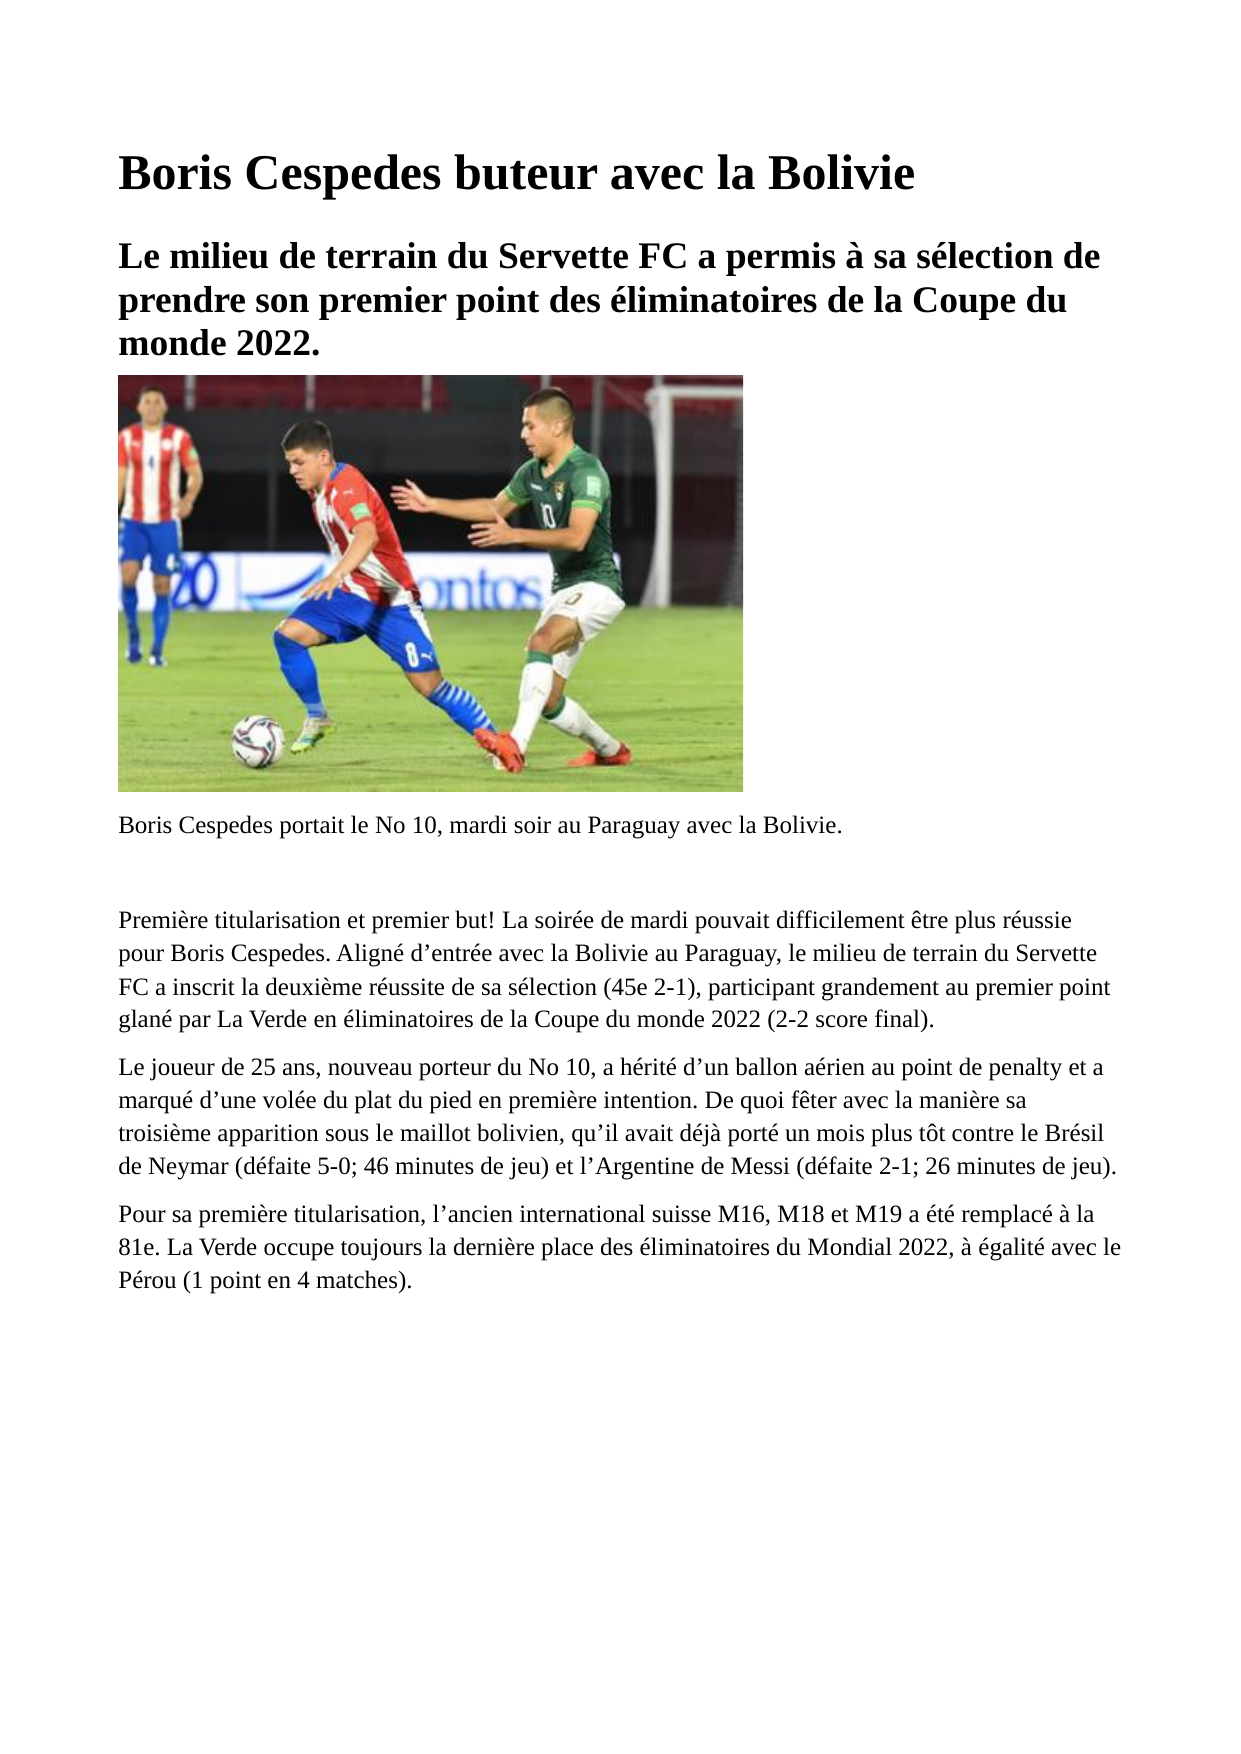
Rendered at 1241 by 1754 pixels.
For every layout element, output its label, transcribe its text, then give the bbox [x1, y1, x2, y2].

text Pour sa première titularisation, l’ancien international suisse M16, M18 et M19 a été remplacé à la 81e. La Verde occupe toujours la dernière place des éliminatoires du Mondial 2022, à égalité avec le Pérou (1 point en 4 matches). [118, 1199, 1122, 1294]
text Première titularisation et premier but! La soirée de mardi pouvait difficilement être plus réussie pour Boris Cespedes. Aligné d’entrée avec la Bolivie au Paraguay, le milieu de terrain du Servette FC a inscrit la deuxième réussite de sa sélection (45e 2-1), participant grandement au premier point glané par La Verde en éliminatoires de la Coupe du monde 2022 (2-2 score final). [118, 906, 1122, 1033]
text Boris Cespedes portait le No 10, mardi soir au Paraguay avec la Bolivie. [118, 810, 1122, 839]
subtitle Boris Cespedes buteur avec la Bolivie [118, 143, 1122, 201]
subtitle Le milieu de terrain du Servette FC a permis à sa sélection de prendre son premier point des éliminatoires de la Coupe du monde 2022. [118, 234, 1122, 363]
picture [118, 375, 744, 792]
text Le joueur de 25 ans, nouveau porteur du No 10, a hérité d’un ballon aérien au point de penalty et a marqué d’une volée du plat du pied en première intention. De quoi fêter avec la manière sa troisième apparition sous le maillot bolivien, qu’il avait déjà porté un mois plus tôt contre le Brésil de Neymar (défaite 5-0; 46 minutes de jeu) et l’Argentine de Messi (défaite 2-1; 26 minutes de jeu). [118, 1052, 1122, 1180]
